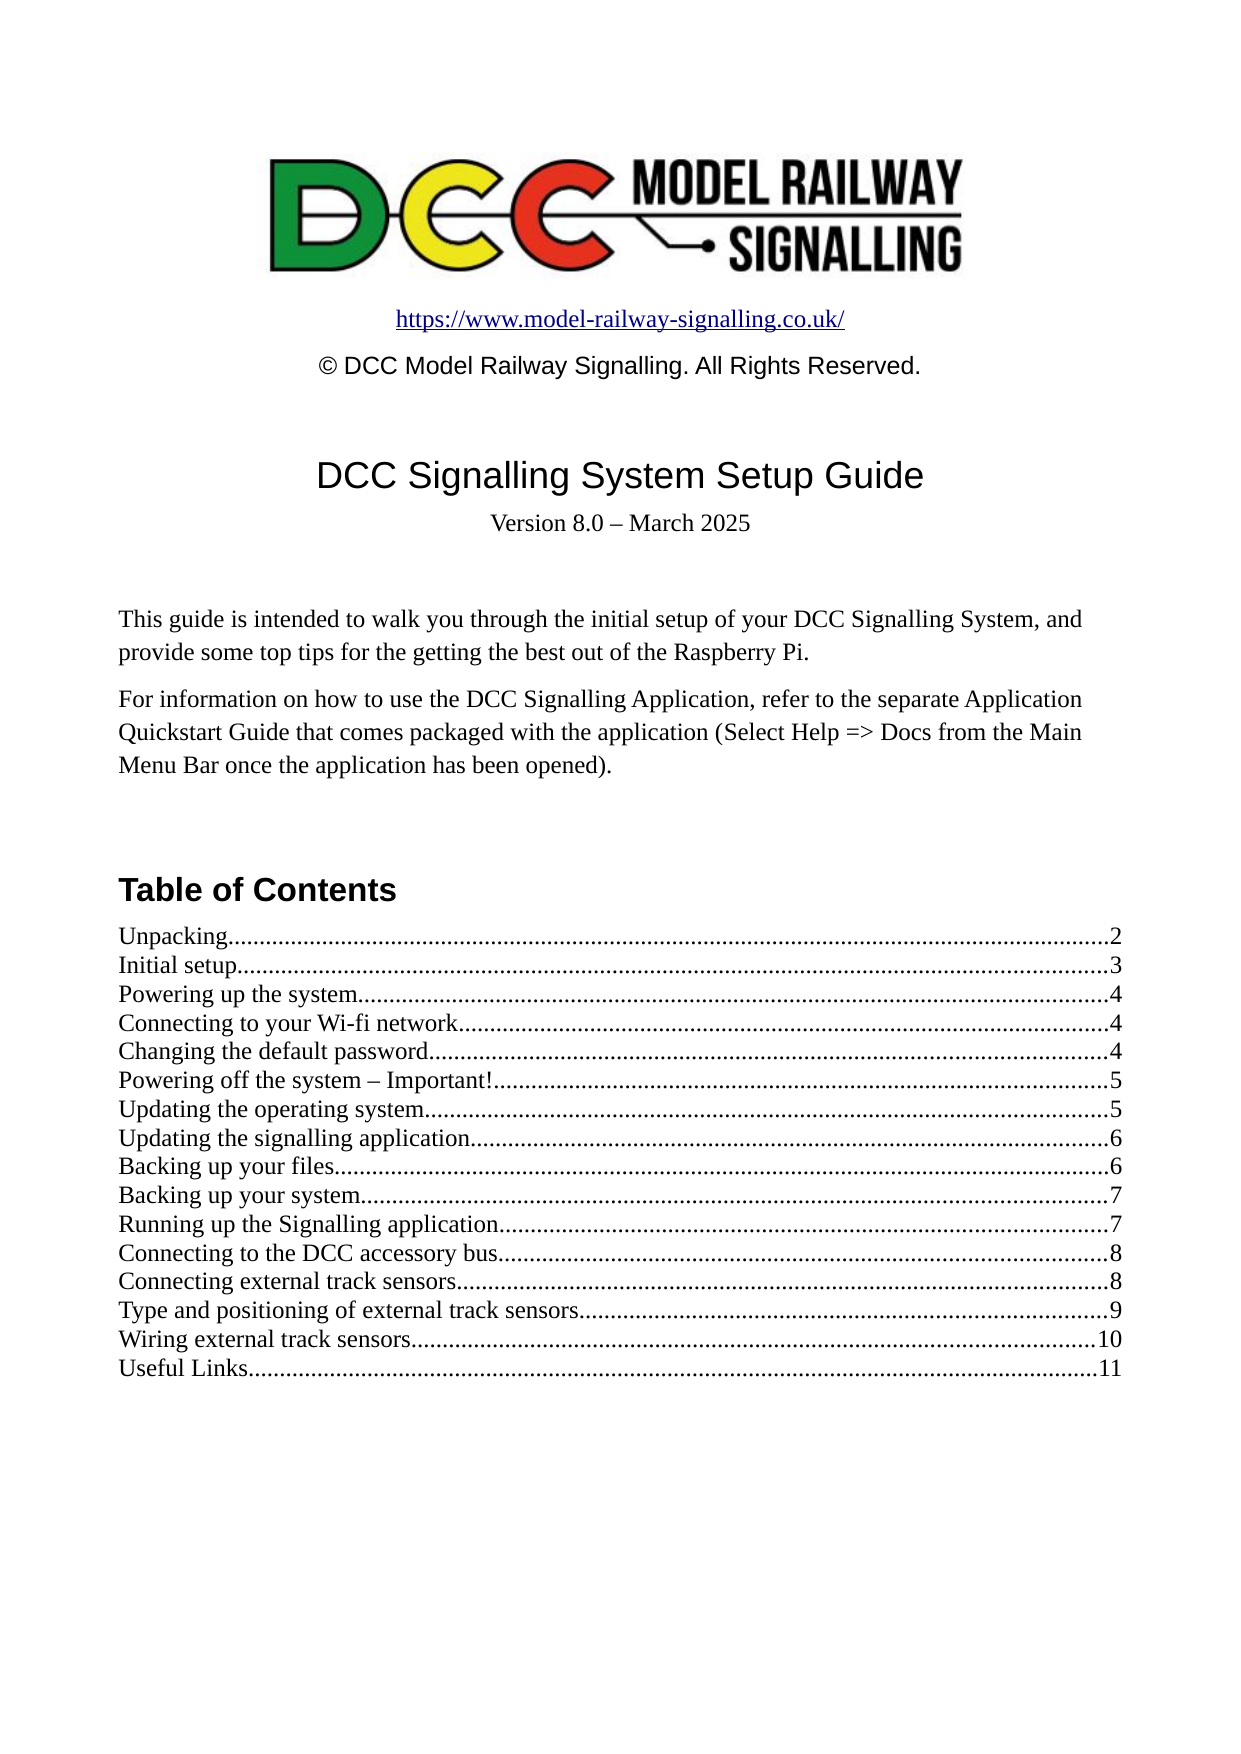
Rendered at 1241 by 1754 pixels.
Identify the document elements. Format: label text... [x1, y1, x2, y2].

subtitle Table of Contents [118, 871, 1122, 909]
text This guide is intended to walk you through the initial setup of your DCC Signalling System, and provide some top tips for the getting the best out of the Raspberry Pi. [118, 604, 1122, 665]
text Connecting to your Wi-fi network 4 [118, 1008, 1122, 1036]
text Connecting to the DCC accessory bus 8 [118, 1238, 1122, 1266]
picture [255, 132, 985, 299]
text Wiring external track sensors 10 [118, 1324, 1122, 1353]
text Backing up your system 7 [118, 1180, 1122, 1209]
text Connecting external track sensors 8 [118, 1266, 1122, 1295]
text Changing the default password 4 [118, 1036, 1122, 1065]
text © DCC Model Railway Signalling. All Rights Reserved. [118, 351, 1122, 380]
text Unpacking 2 [118, 921, 1122, 950]
text For information on how to use the DCC Signalling Application, refer to the separate Application Quickstart Guide that comes packaged with the application (Select Help => Docs from the Main Menu Bar once the application has been opened). [118, 684, 1122, 779]
text Initial setup 3 [118, 950, 1122, 979]
text Running up the Signalling application 7 [118, 1209, 1122, 1238]
text Updating the operating system 5 [118, 1094, 1122, 1123]
text https://www.model-railway-signalling.co.uk/ [118, 304, 1122, 332]
text Backing up your files 6 [118, 1151, 1122, 1180]
text Useful Links 11 [118, 1353, 1122, 1381]
text Version 8.0 – March 2025 [118, 508, 1122, 537]
text Updating the signalling application 6 [118, 1123, 1122, 1151]
text Powering off the system – Important! 5 [118, 1065, 1122, 1094]
text Powering up the system 4 [118, 979, 1122, 1008]
subtitle DCC Signalling System Setup Guide [118, 453, 1122, 496]
text Type and positioning of external track sensors 9 [118, 1295, 1122, 1324]
